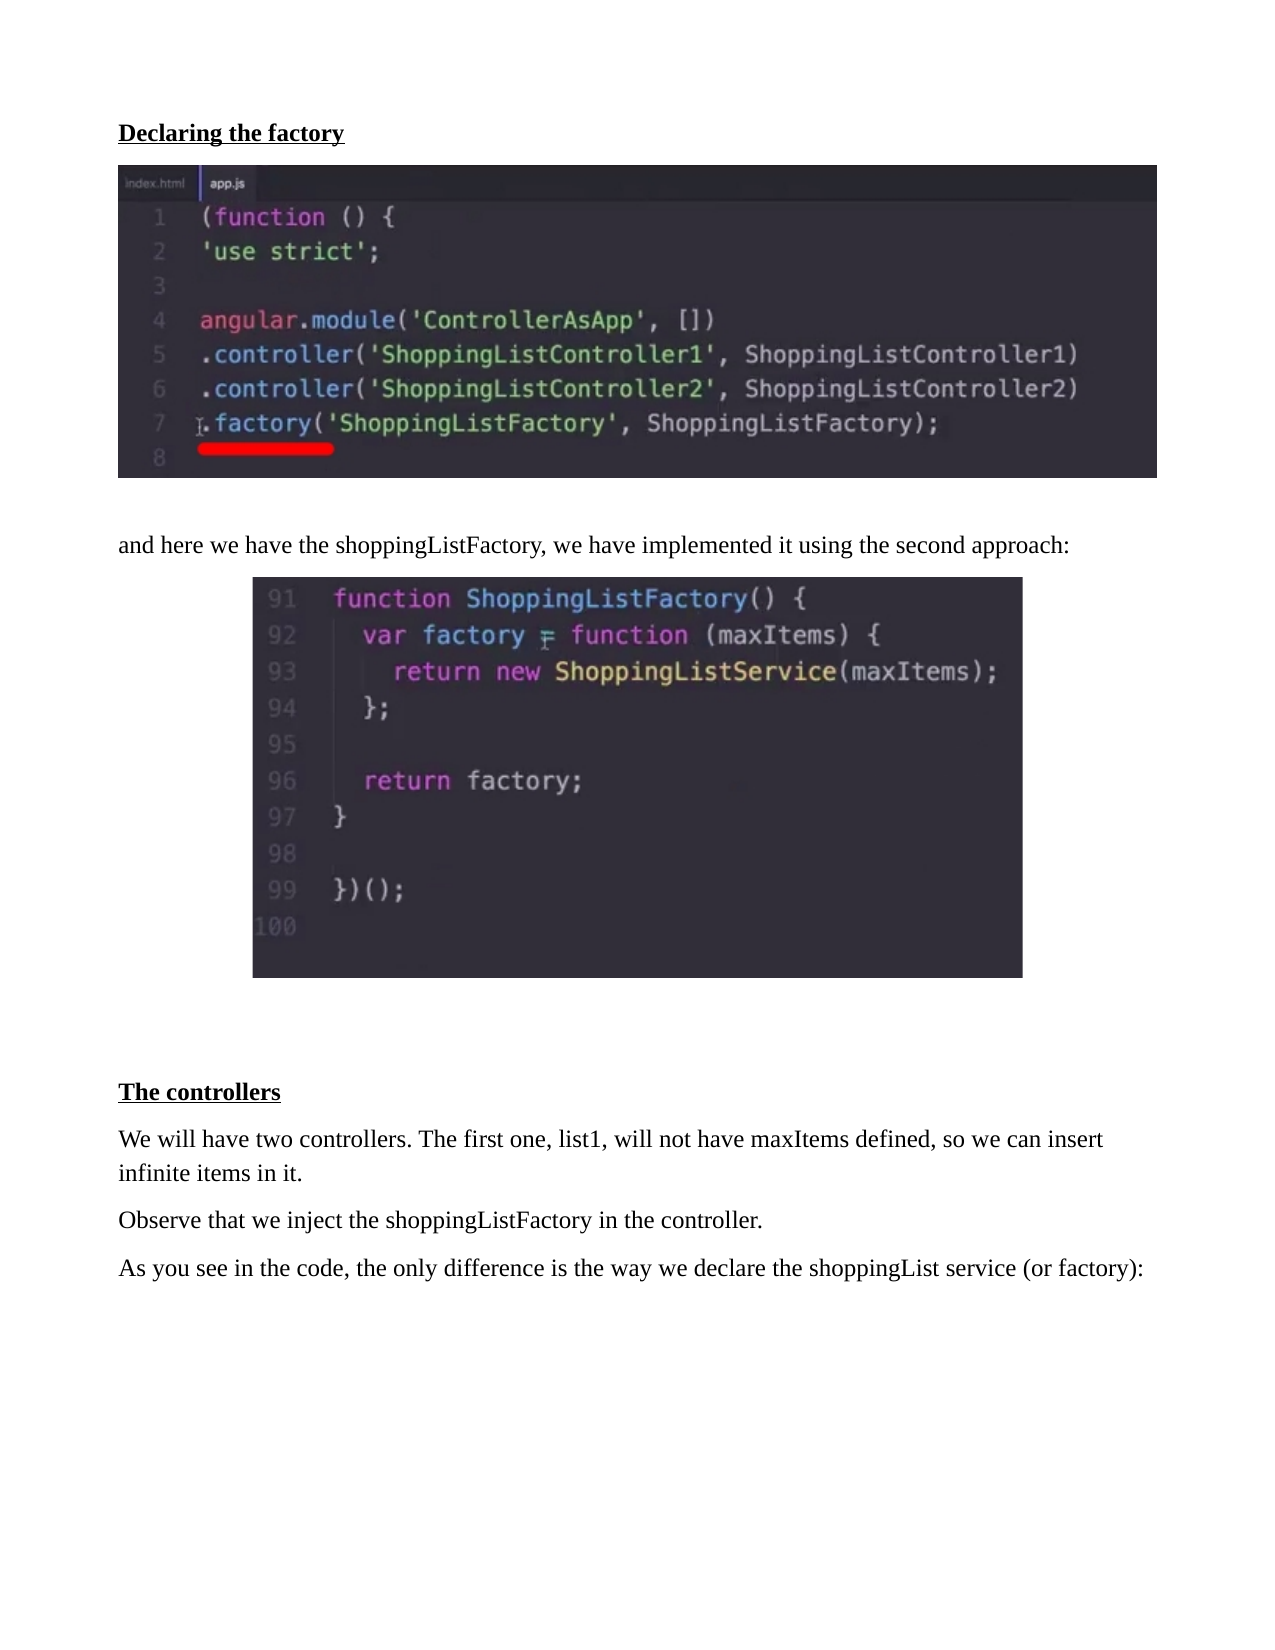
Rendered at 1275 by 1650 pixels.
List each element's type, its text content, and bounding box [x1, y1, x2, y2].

text As you see in the code, the only difference is the way we declare the shoppingList service (or factory): [118, 1253, 1157, 1282]
picture [118, 165, 1157, 478]
picture [252, 577, 1023, 978]
text We will have two controllers. The first one, list1, will not have maxItems defined, so we can insert infinite items in it. [118, 1124, 1157, 1186]
text and here we have the shoppingListFactory, we have implemented it using the second approach: [118, 530, 1157, 559]
text Observe that we inject the shoppingListFactory in the controller. [118, 1205, 1157, 1234]
text Declaring the factory [118, 118, 1157, 147]
text The controllers [118, 1077, 1157, 1106]
